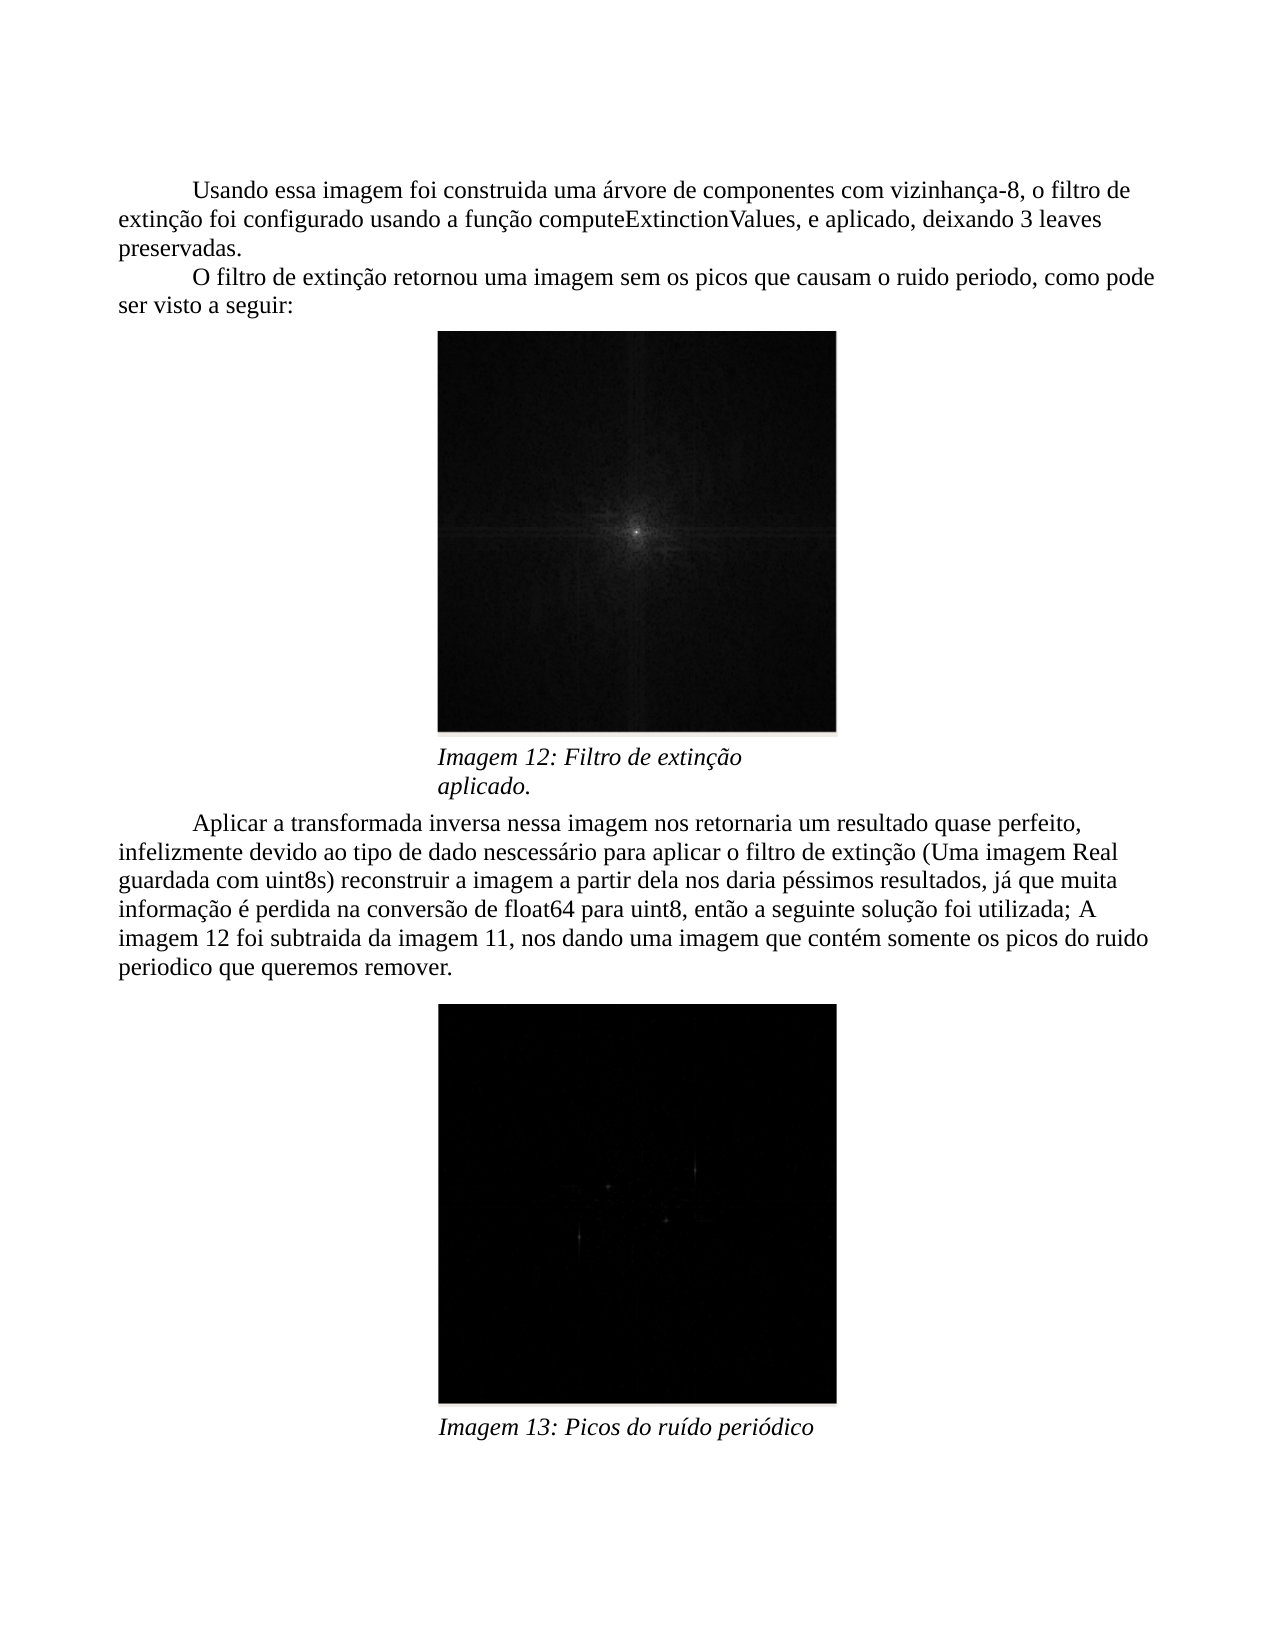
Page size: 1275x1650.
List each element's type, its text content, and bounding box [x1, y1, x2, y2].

text Aplicar a transformada inversa nessa imagem nos retornaria um resultado quase perfeito, infelizmente devido ao tipo de dado nescessário para aplicar o filtro de extinção (Uma imagem Real guardada com uint8s) reconstruir a imagem a partir dela nos daria péssimos resultados, já que muita informação é perdida na conversão de float64 para uint8, então a seguinte solução foi utilizada; A imagem 12 foi subtraida da imagem 11, nos dando uma imagem que contém somente os picos do ruido periodico que queremos remover. [118, 808, 1157, 981]
text O filtro de extinção retornou uma imagem sem os picos que causam o ruido periodo, como pode ser visto a seguir: [118, 262, 1157, 319]
picture [437, 331, 838, 737]
picture [438, 1004, 837, 1407]
text Imagem 12: Filtro de extinção aplicado. [437, 737, 837, 799]
text Usando essa imagem foi construida uma árvore de componentes com vizinhança-8, o filtro de extinção foi configurado usando a função computeExtinctionValues, e aplicado, deixando 3 leaves preservadas. [118, 176, 1157, 262]
text Imagem 13: Picos do ruído periódico [438, 1407, 837, 1440]
